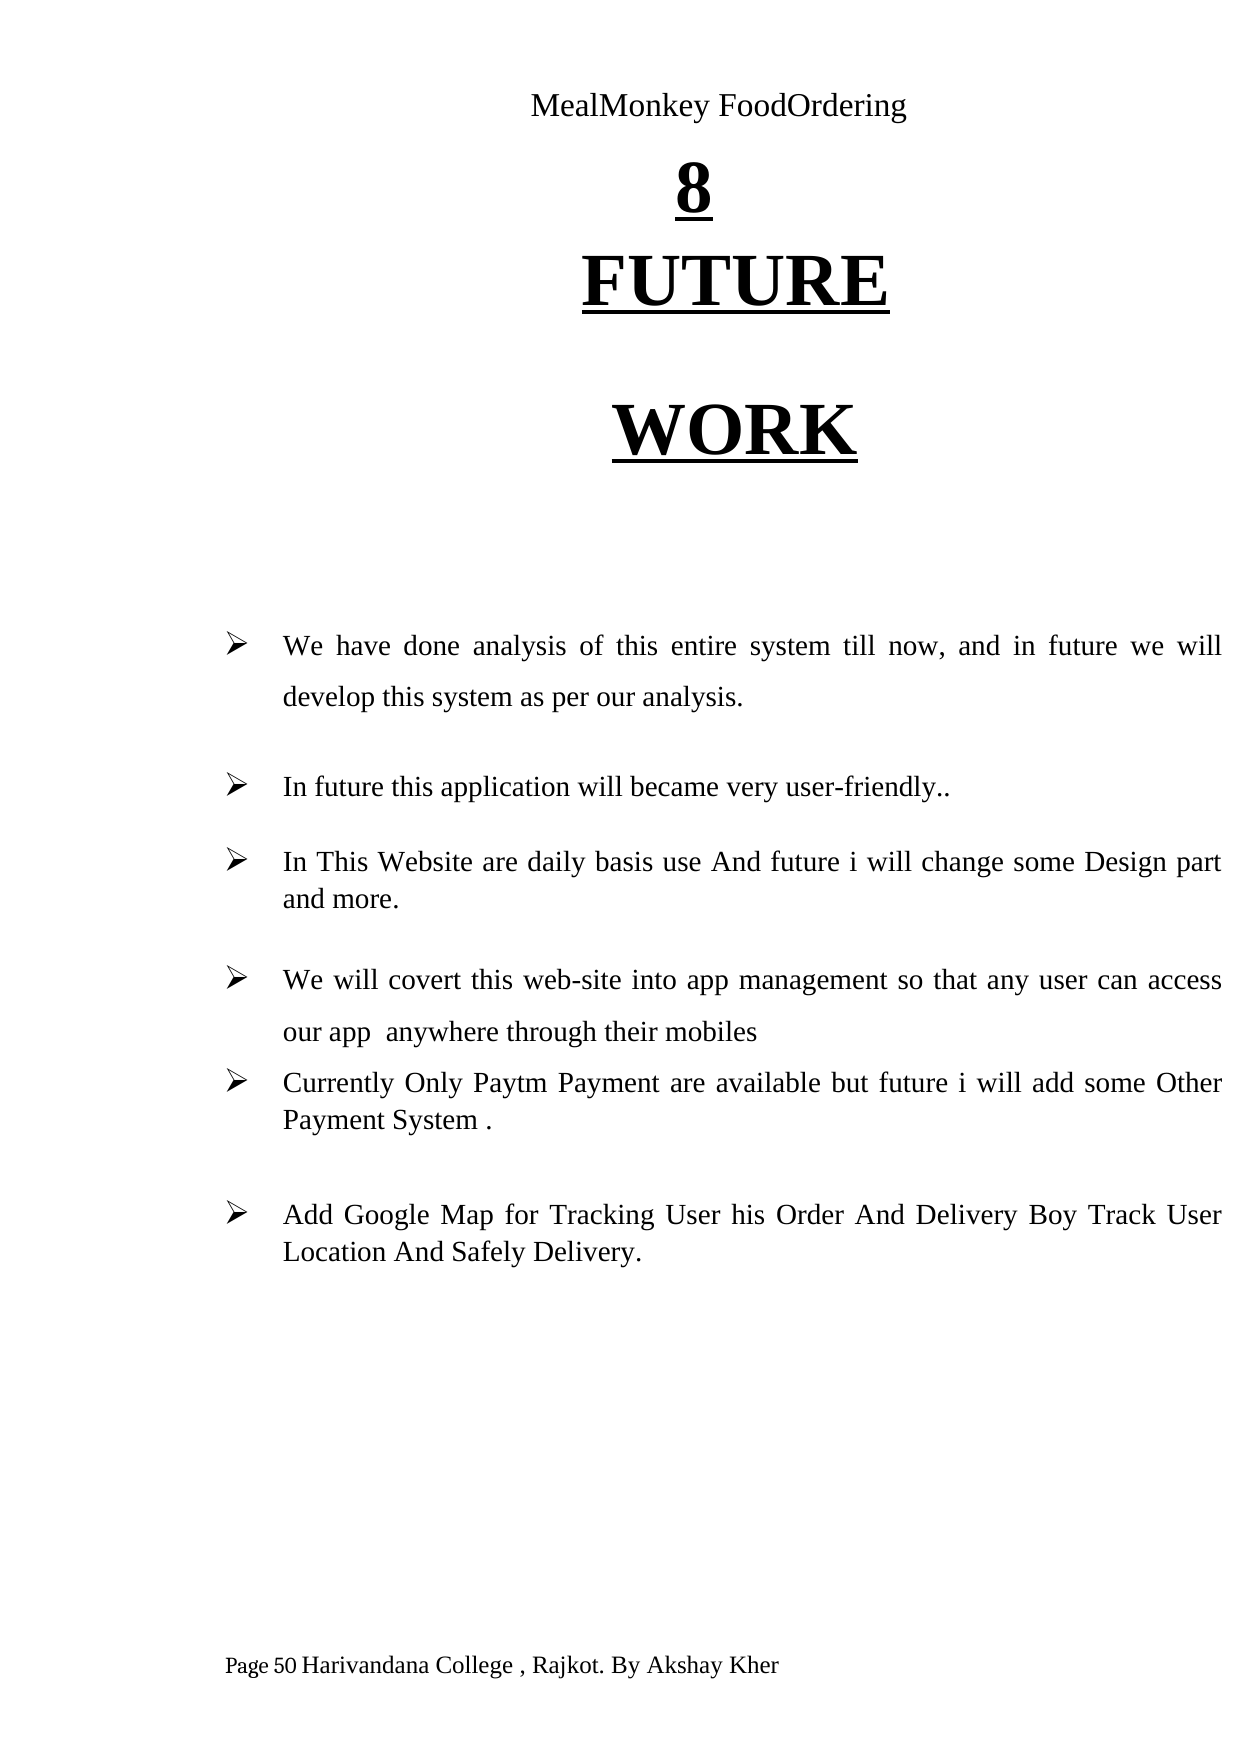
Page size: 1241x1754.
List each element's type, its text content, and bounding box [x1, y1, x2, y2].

list We will covert this web-site into app management so that any user can access our app anywhere through their mobiles [223, 962, 1224, 1047]
list We have done analysis of this entire system till now, and in future we will develop this system as per our analysis. [223, 628, 1224, 713]
text FUTURE [150, 236, 890, 322]
list Currently Only Paytm Payment are available but future i will add some Other Payment System . [223, 1065, 1224, 1136]
list In future this application will became very user-friendly.. [223, 769, 1224, 804]
list Add Google Map for Tracking User his Order And Delivery Boy Track User Location And Safely Delivery. [223, 1197, 1224, 1268]
text WORK [150, 385, 857, 471]
list In This Website are daily basis use And future i will change some Design part and more. [223, 844, 1224, 914]
text 8 [150, 142, 1227, 229]
